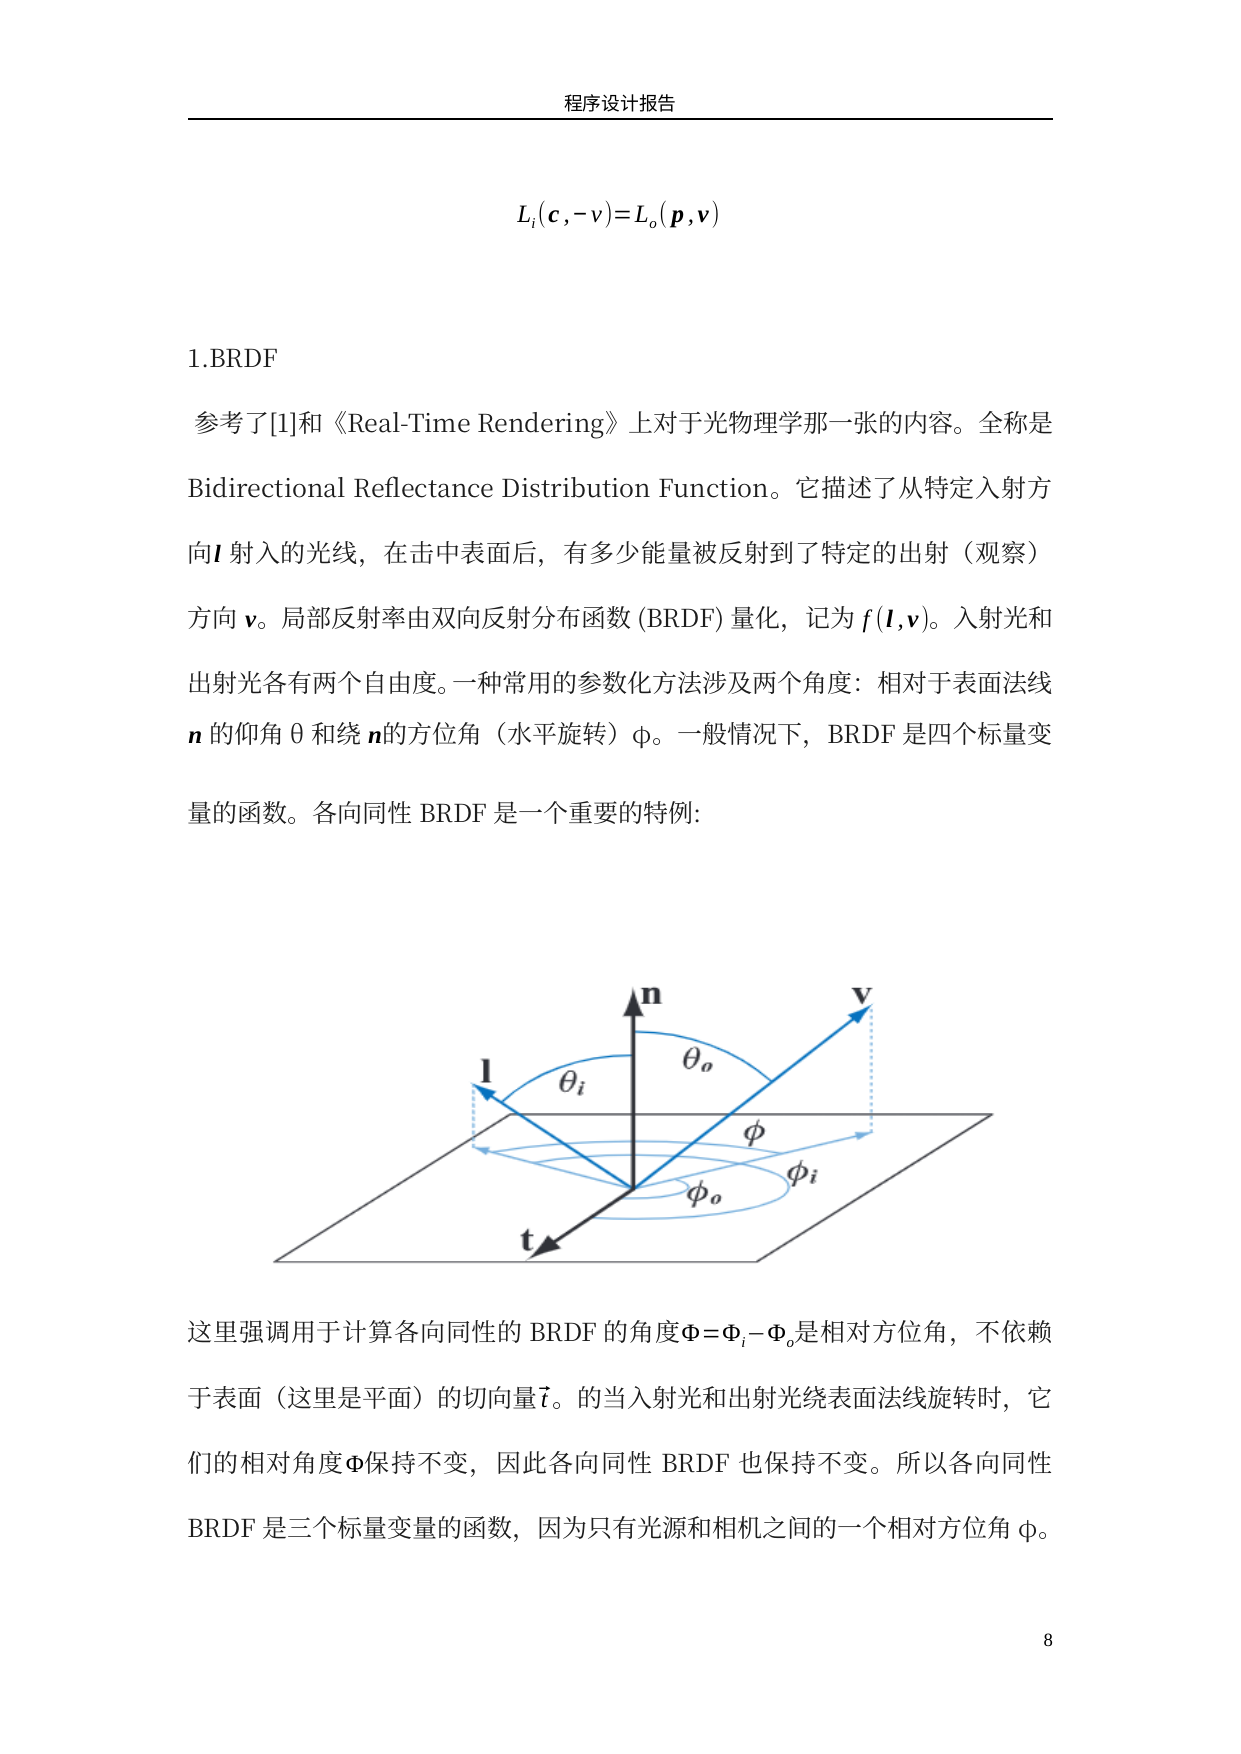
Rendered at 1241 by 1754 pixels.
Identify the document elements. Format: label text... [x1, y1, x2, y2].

picture [259, 957, 1033, 1280]
text 参考了[1]和《Real-Time Rendering》上对于光物理学那一张的内容。全称是 Bidirectional Reflectance Distribution Function。它描述了从特定入射方向 射入的光线，在击中表面后，有多少能量被反射到了特定的出射（观察）方向 。局部反射率由双向反射分布函数 (BRDF) 量化，记为 。入射光和出射光各有两个自由度。一种常用的参数化方法涉及两个角度：相对于表面法线 的仰角 θ 和绕 的方位角（水平旋转）φ。一般情况下，BRDF 是四个标量变量的函数。各向同性 BRDF 是一个重要的特例: [187, 389, 1053, 844]
text 1.BRDF [187, 324, 1053, 389]
text 这里强调用于计算各向同性的BRDF的角度是相对方位角，不依赖于表面（这里是平面）的切向量。的当入射光和出射光绕表面法线旋转时，它们的相对角度保持不变，因此各向同性 BRDF 也保持不变。所以各向同性 BRDF 是三个标量变量的函数，因为只有光源和相机之间的一个相对方位角 φ。 [187, 909, 1053, 1559]
